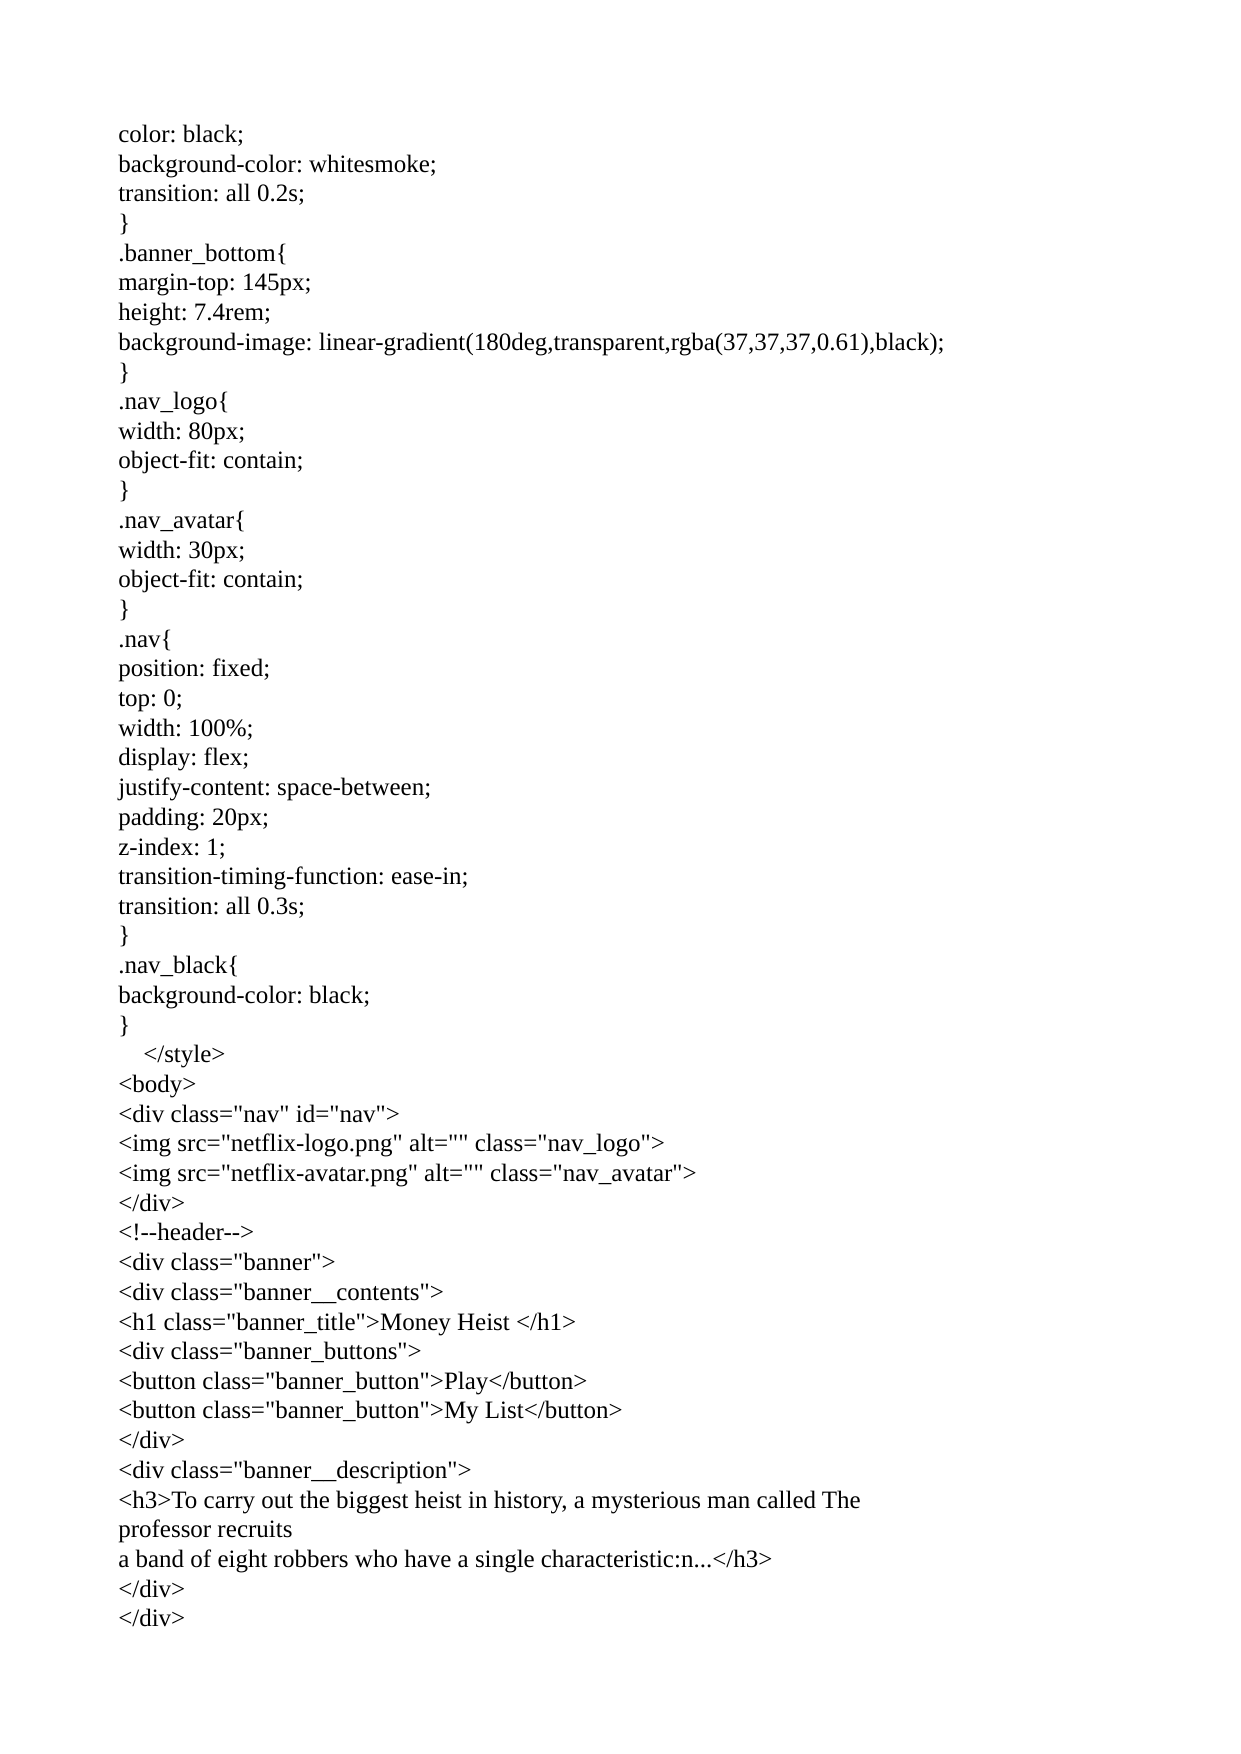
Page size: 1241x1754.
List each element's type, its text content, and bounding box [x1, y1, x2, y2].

text } [118, 474, 1122, 504]
text .nav{ [118, 623, 1122, 652]
text <h1 class="banner_title">Money Heist </h1> [118, 1306, 1122, 1335]
text <button class="banner_button">Play</button> [118, 1365, 1122, 1395]
text background-color: whitesmoke; [118, 148, 1122, 177]
text <button class="banner_button">My List</button> [118, 1395, 1122, 1424]
text height: 7.4rem; [118, 296, 1122, 326]
text <div class="banner__description"> [118, 1454, 1122, 1484]
text <img src="netflix-logo.png" alt="" class="nav_logo"> [118, 1127, 1122, 1157]
text </div> [118, 1602, 1122, 1632]
text background-image: linear-gradient(180deg,transparent,rgba(37,37,37,0.61),black); [118, 326, 1122, 356]
text justify-content: space-between; [118, 771, 1122, 801]
text } [118, 207, 1122, 237]
text <body> [118, 1068, 1122, 1098]
text </div> [118, 1573, 1122, 1602]
text margin-top: 145px; [118, 267, 1122, 296]
text } [118, 920, 1122, 949]
text object-fit: contain; [118, 563, 1122, 593]
text </div> [118, 1187, 1122, 1217]
text <h3>To carry out the biggest heist in history, a mysterious man called The [118, 1484, 1122, 1513]
text .nav_logo{ [118, 385, 1122, 415]
text <div class="banner"> [118, 1246, 1122, 1276]
text padding: 20px; [118, 801, 1122, 831]
text professor recruits [118, 1513, 1122, 1543]
text z-index: 1; [118, 831, 1122, 860]
text </div> [118, 1424, 1122, 1454]
text <div class="nav" id="nav"> [118, 1098, 1122, 1127]
text } [118, 356, 1122, 385]
text object-fit: contain; [118, 445, 1122, 474]
text } [118, 1009, 1122, 1038]
text display: flex; [118, 742, 1122, 771]
text <div class="banner_buttons"> [118, 1335, 1122, 1365]
text width: 30px; [118, 534, 1122, 563]
text <!--header--> [118, 1217, 1122, 1246]
text width: 80px; [118, 415, 1122, 445]
text transition: all 0.3s; [118, 890, 1122, 920]
text </style> [118, 1038, 1122, 1068]
text a band of eight robbers who have a single characteristic:n...</h3> [118, 1543, 1122, 1573]
text <img src="netflix-avatar.png" alt="" class="nav_avatar"> [118, 1157, 1122, 1187]
text color: black; [118, 118, 1122, 148]
text .nav_avatar{ [118, 504, 1122, 534]
text } [118, 593, 1122, 623]
text width: 100%; [118, 712, 1122, 742]
text top: 0; [118, 682, 1122, 712]
text transition: all 0.2s; [118, 177, 1122, 207]
text position: fixed; [118, 652, 1122, 682]
text transition-timing-function: ease-in; [118, 860, 1122, 890]
text .banner_bottom{ [118, 237, 1122, 267]
text background-color: black; [118, 979, 1122, 1009]
text .nav_black{ [118, 949, 1122, 979]
text <div class="banner__contents"> [118, 1276, 1122, 1306]
